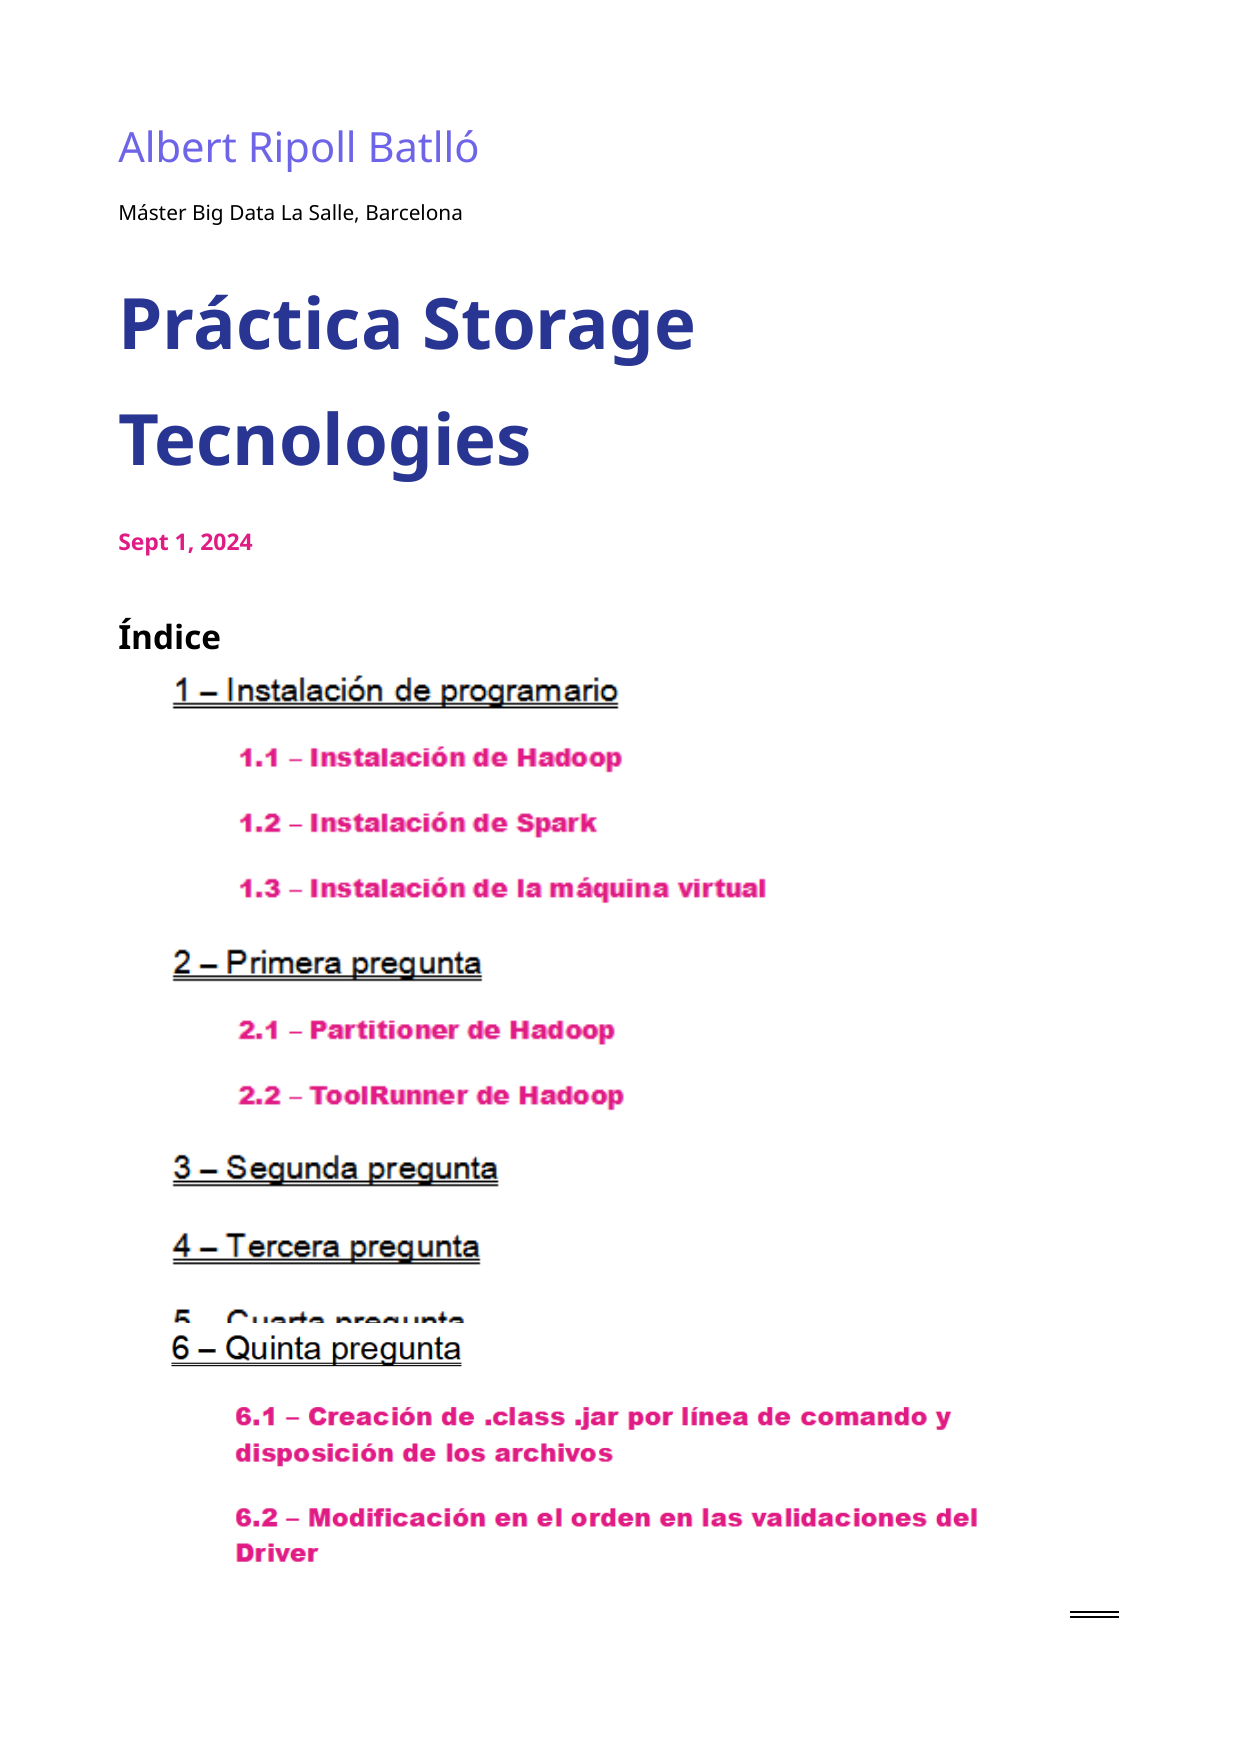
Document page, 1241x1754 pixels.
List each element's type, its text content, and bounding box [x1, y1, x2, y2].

text Práctica Storage Tecnologies [118, 274, 1122, 486]
text Máster Big Data La Salle, Barcelona [118, 198, 1122, 226]
picture [159, 667, 1070, 1488]
text Albert Ripoll Batlló [118, 118, 1122, 175]
text Sept 1, 2024 [118, 526, 1122, 557]
subtitle Índice [118, 613, 1122, 659]
